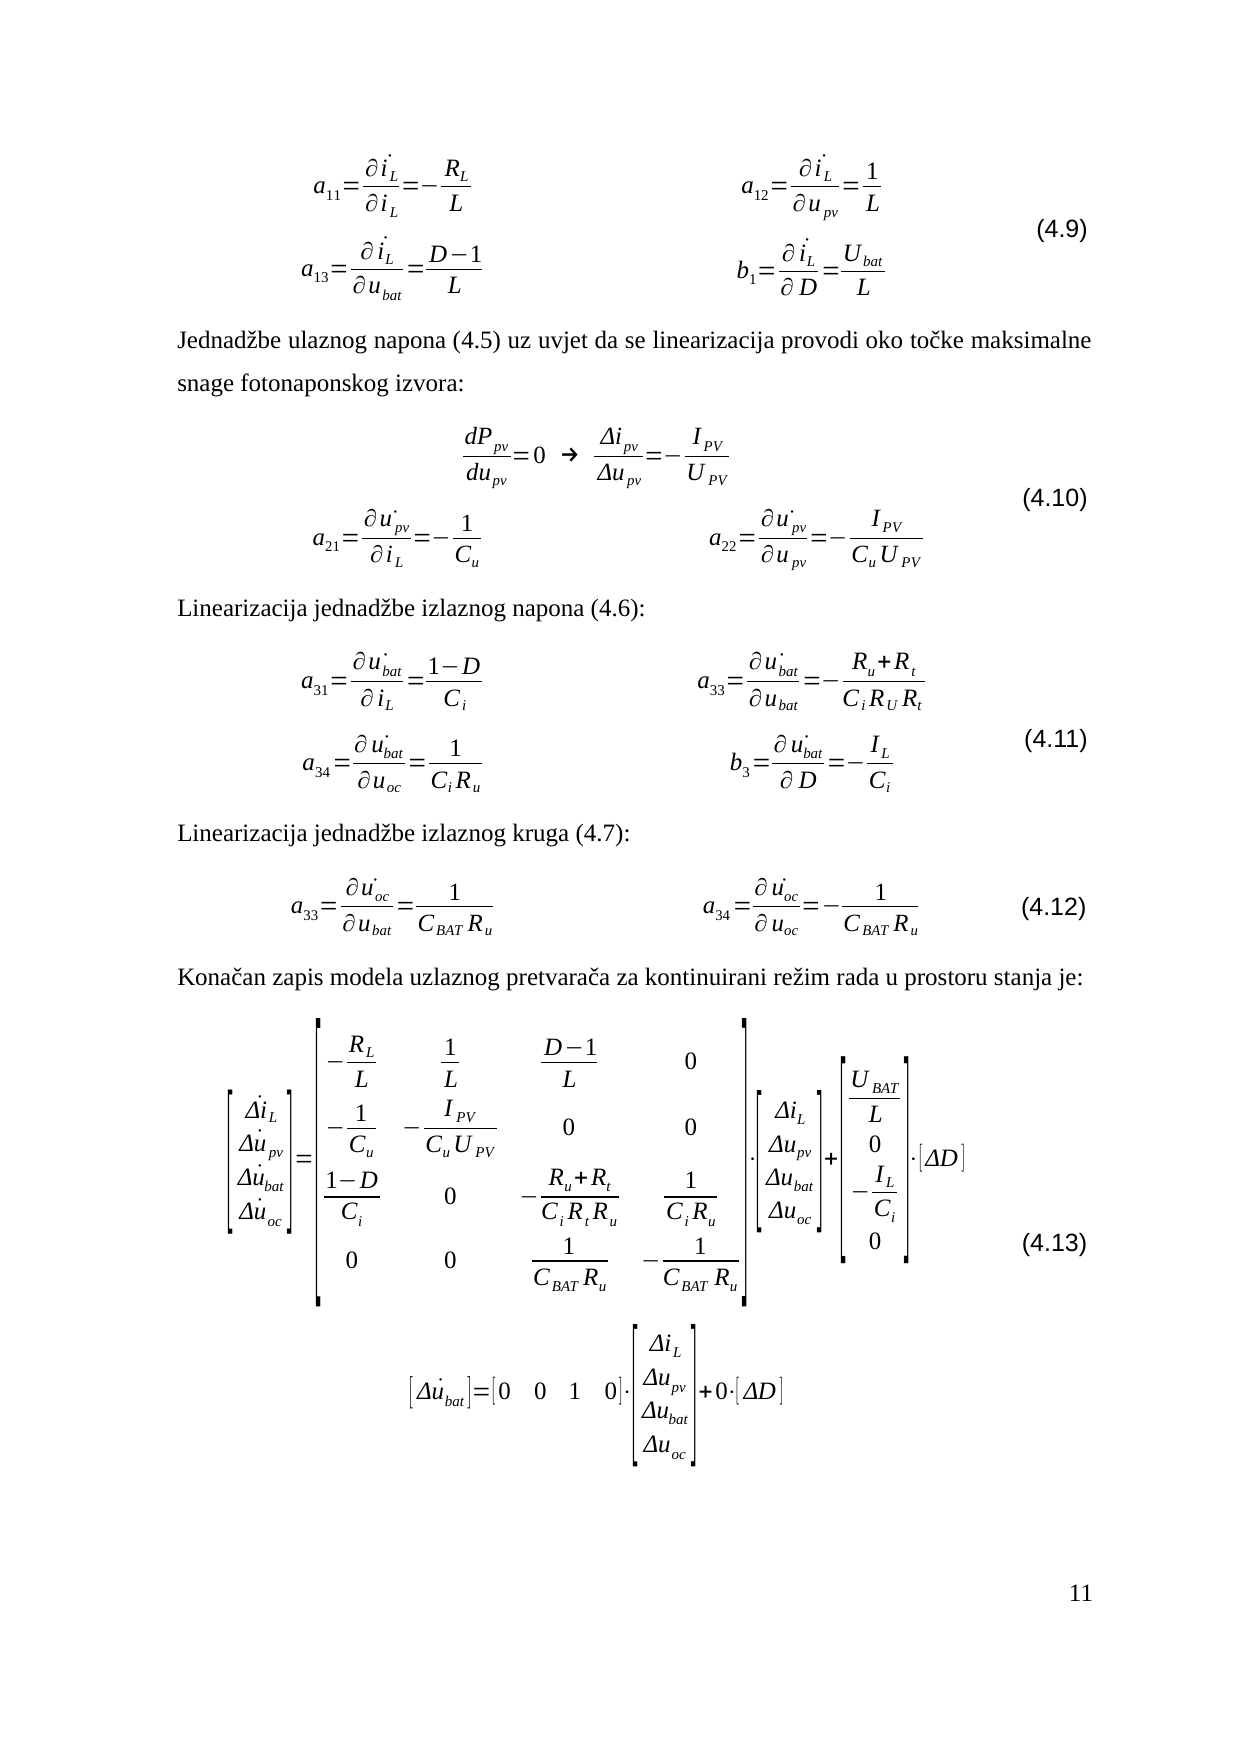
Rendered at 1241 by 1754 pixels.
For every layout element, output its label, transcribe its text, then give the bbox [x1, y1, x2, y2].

table_cell [177, 1318, 1015, 1478]
table_cell [177, 725, 608, 807]
table_header [608, 643, 1015, 724]
table_header [608, 868, 1015, 950]
table_header [177, 148, 608, 230]
table_header [177, 1011, 1015, 1317]
table_header (4.13) [1015, 1011, 1093, 1478]
table_header (4.10) [1015, 417, 1093, 581]
text Jednadžbe ulaznog napona (4.5) uz uvjet da se linearizacija provodi oko točke maksimalne snage fotonaponskog izvora: [177, 325, 1093, 397]
table_cell [608, 725, 1015, 807]
table_cell [177, 230, 608, 313]
table_header (4.9) [1015, 148, 1093, 313]
table_cell [608, 230, 1015, 313]
table_header [177, 417, 1015, 499]
table_header [177, 643, 608, 724]
text Konačan zapis modela uzlaznog pretvarača za kontinuirani režim rada u prostoru stanja je: [177, 962, 1093, 991]
table_header [608, 148, 1015, 230]
table_header (4.11) [1015, 643, 1093, 807]
text Linearizacija jednadžbe izlaznog napona (4.6): [177, 593, 1093, 622]
text Linearizacija jednadžbe izlaznog kruga (4.7): [177, 818, 1093, 847]
table_cell [618, 499, 1015, 581]
table_header (4.12) [1015, 868, 1092, 950]
table_cell [177, 499, 618, 581]
table_header [177, 868, 608, 950]
